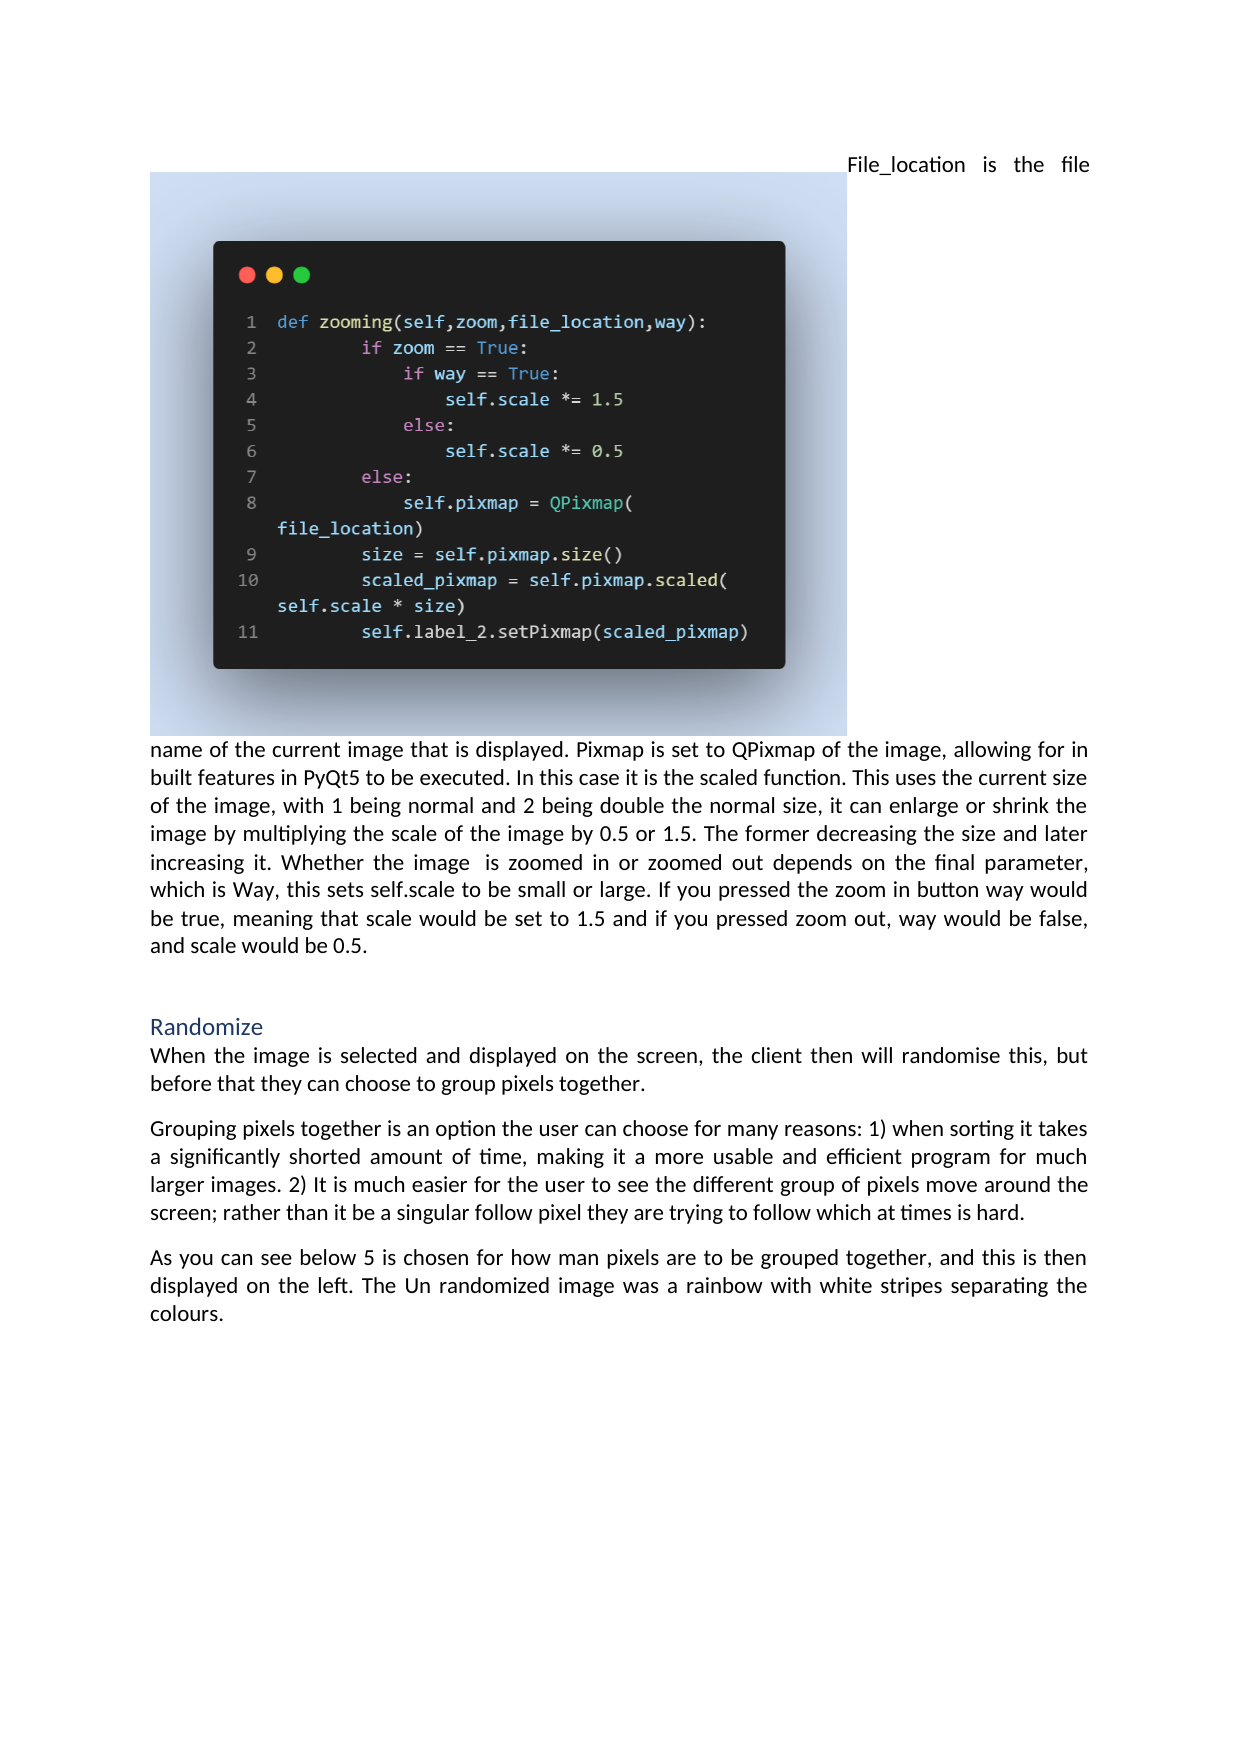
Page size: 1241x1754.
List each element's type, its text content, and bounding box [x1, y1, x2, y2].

text When the image is selected and displayed on the screen, the client then will randomise this, but before that they can choose to group pixels together. [150, 1042, 1090, 1098]
subtitle Randomize [150, 1011, 1090, 1042]
text Grouping pixels together is an option the user can choose for many reasons: 1) when sorting it takes a significantly shorted amount of time, making it a more usable and efficient program for much larger images. 2) It is much easier for the user to see the different group of pixels move around the screen; rather than it be a singular follow pixel they are trying to follow which at times is hard. [150, 1114, 1090, 1226]
text File_location is the file name of the current image that is displayed. Pixmap is set to QPixmap of the image, allowing for in built features in PyQt5 to be executed. In this case it is the scaled function. This uses the current size of the image, with 1 being normal and 2 being double the normal size, it can enlarge or shrink the image by multiplying the scale of the image by 0.5 or 1.5. The former decreasing the size and later increasing it. Whether the image is zoomed in or zoomed out depends on the final parameter, which is Way, this sets self.scale to be small or large. If you pressed the zoom in button way would be true, meaning that scale would be set to 1.5 and if you pressed zoom out, way would be false, and scale would be 0.5. [150, 150, 1090, 960]
text As you can see below 5 is chosen for how man pixels are to be grouped together, and this is then displayed on the left. The Un randomized image was a rainbow with white stripes separating the colours. [150, 1243, 1090, 1327]
